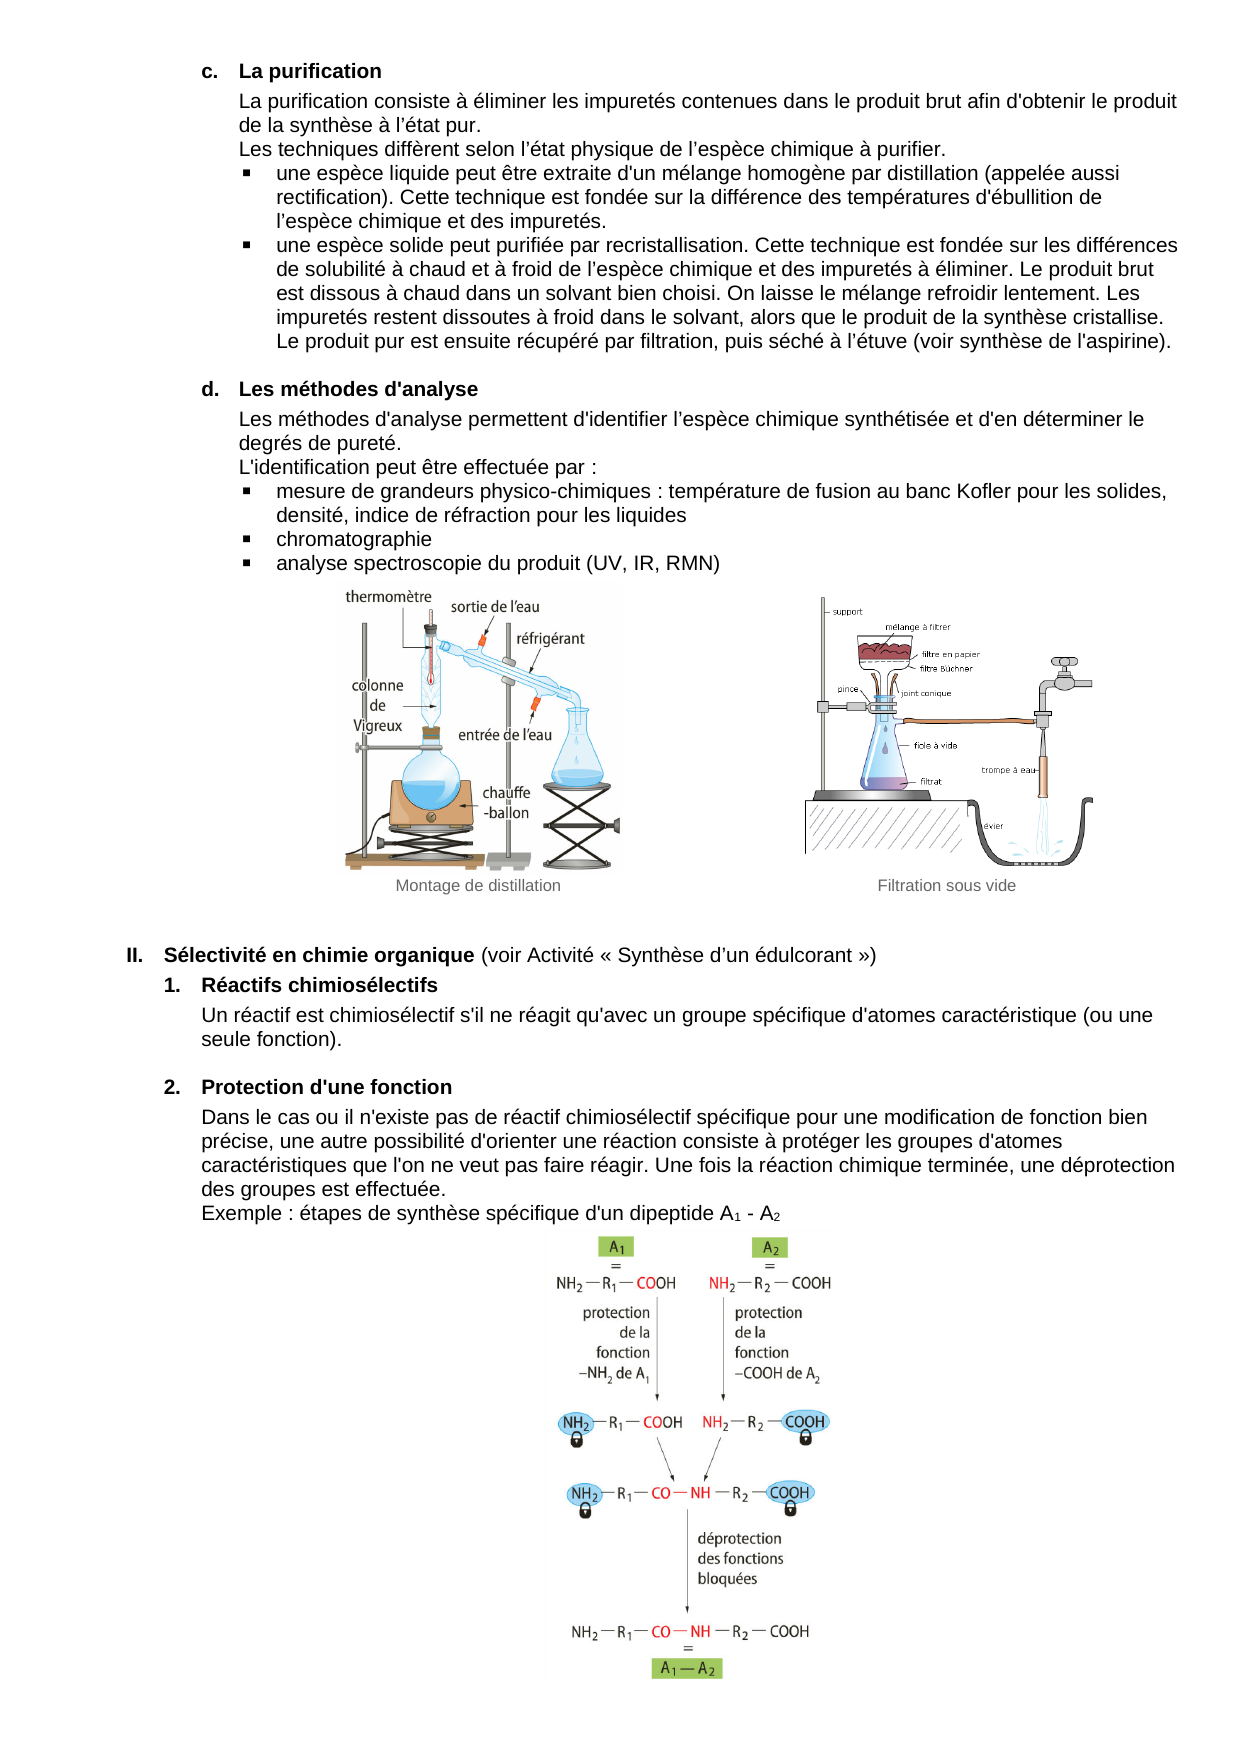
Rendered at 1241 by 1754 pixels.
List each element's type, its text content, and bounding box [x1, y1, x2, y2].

list Les méthodes d'analyse permettent d'identifier l’espèce chimique synthétisée et d'en déterminer le degrés de pureté. [201, 407, 1181, 454]
list Un réactif est chimiosélectif s'il ne réagit qu'avec un groupe spécifique d'atomes caractéristique (ou une seule fonction). [163, 1003, 1181, 1051]
table_header [713, 581, 796, 876]
list L'identification peut être effectuée par : [201, 454, 1181, 478]
list Exemple : étapes de synthèse spécifique d'un dipeptide A1 - A2 [163, 1200, 1181, 1224]
table_cell Filtration sous vide [713, 876, 1181, 895]
list chromatographie [238, 526, 1181, 551]
table_cell Montage de distillation [244, 876, 712, 895]
picture [545, 1230, 837, 1683]
list Réactifs chimiosélectifs [163, 973, 1181, 997]
picture [334, 580, 623, 876]
list une espèce liquide peut être extraite d'un mélange homogène par distillation (appelée aussi rectification). Cette technique est fondée sur la différence des températures d'ébullition de l’espèce chimique et des impuretés. [238, 161, 1181, 233]
list Les techniques diffèrent selon l’état physique de l’espèce chimique à purifier. [201, 137, 1181, 161]
list analyse spectroscopie du produit (UV, IR, RMN) [238, 551, 1181, 574]
list Protection d'une fonction [163, 1074, 1181, 1098]
list La purification [201, 59, 1181, 83]
list Les méthodes d'analyse [201, 377, 1181, 401]
list une espèce solide peut purifiée par recristallisation. Cette technique est fondée sur les différences de solubilité à chaud et à froid de l’espèce chimique et des impuretés à éliminer. Le produit brut est dissous à chaud dans un solvant bien choisi. On laisse le mélange refroidir lentement. Les impuretés restent dissoutes à froid dans le solvant, alors que le produit de la synthèse cristallise. Le produit pur est ensuite récupéré par filtration, puis séché à l’étuve (voir synthèse de l'aspirine). [238, 233, 1181, 353]
list mesure de grandeurs physico-chimiques : température de fusion au banc Kofler pour les solides, densité, indice de réfraction pour les liquides [238, 478, 1181, 526]
table_header [623, 581, 712, 876]
list Sélectivité en chimie organique (voir Activité « Synthèse d’un édulcorant ») [126, 943, 1181, 967]
list La purification consiste à éliminer les impuretés contenues dans le produit brut afin d'obtenir le produit de la synthèse à l’état pur. [201, 89, 1181, 137]
table_header [244, 581, 334, 876]
table_header [1098, 581, 1181, 876]
picture [796, 580, 1098, 876]
list Dans le cas ou il n'existe pas de réactif chimiosélectif spécifique pour une modification de fonction bien précise, une autre possibilité d'orienter une réaction consiste à protéger les groupes d'atomes caractéristiques que l'on ne veut pas faire réagir. Une fois la réaction chimique terminée, une déprotection des groupes est effectuée. [163, 1104, 1181, 1200]
